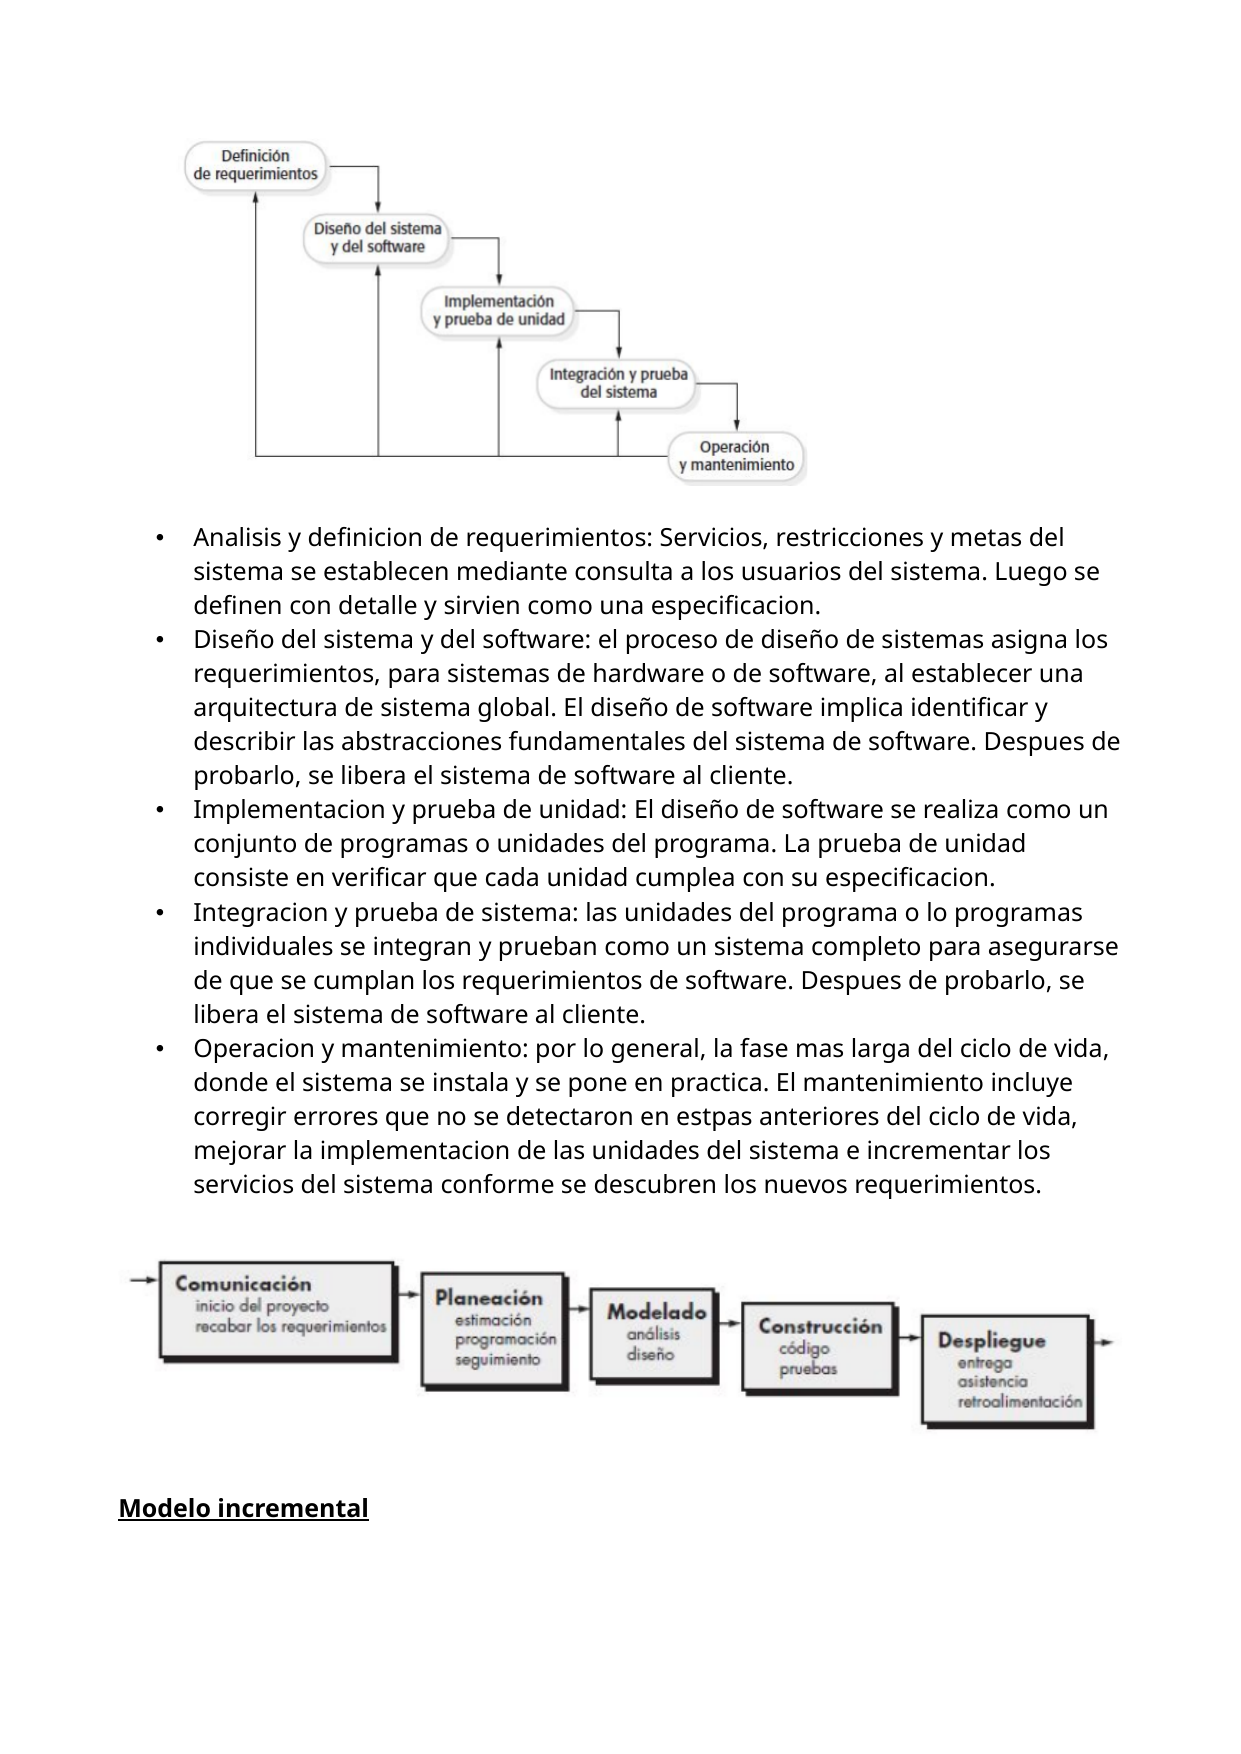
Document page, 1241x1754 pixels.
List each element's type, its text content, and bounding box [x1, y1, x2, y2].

picture [118, 1235, 1123, 1457]
list Analisis y definicion de requerimientos: Servicios, restricciones y metas del sistema se establecen mediante consulta a los usuarios del sistema. Luego se definen con detalle y sirvien como una especificacion. [156, 519, 1122, 622]
list Implementacion y prueba de unidad: El diseño de software se realiza como un conjunto de programas o unidades del programa. La prueba de unidad consiste en verificar que cada unidad cumplea con su especificacion. [156, 792, 1122, 894]
list Integracion y prueba de sistema: las unidades del programa o lo programas individuales se integran y prueban como un sistema completo para asegurarse de que se cumplan los requerimientos de software. Despues de probarlo, se libera el sistema de software al cliente. [156, 894, 1122, 1030]
list Diseño del sistema y del software: el proceso de diseño de sistemas asigna los requerimientos, para sistemas de hardware o de software, al establecer una arquitectura de sistema global. El diseño de software implica identificar y describir las abstracciones fundamentales del sistema de software. Despues de probarlo, se libera el sistema de software al cliente. [156, 622, 1122, 792]
picture [175, 138, 808, 486]
text Modelo incremental [118, 1490, 1122, 1524]
list Operacion y mantenimiento: por lo general, la fase mas larga del ciclo de vida, donde el sistema se instala y se pone en practica. El mantenimiento incluye corregir errores que no se detectaron en estpas anteriores del ciclo de vida, mejorar la implementacion de las unidades del sistema e incrementar los servicios del sistema conforme se descubren los nuevos requerimientos. [156, 1030, 1122, 1201]
